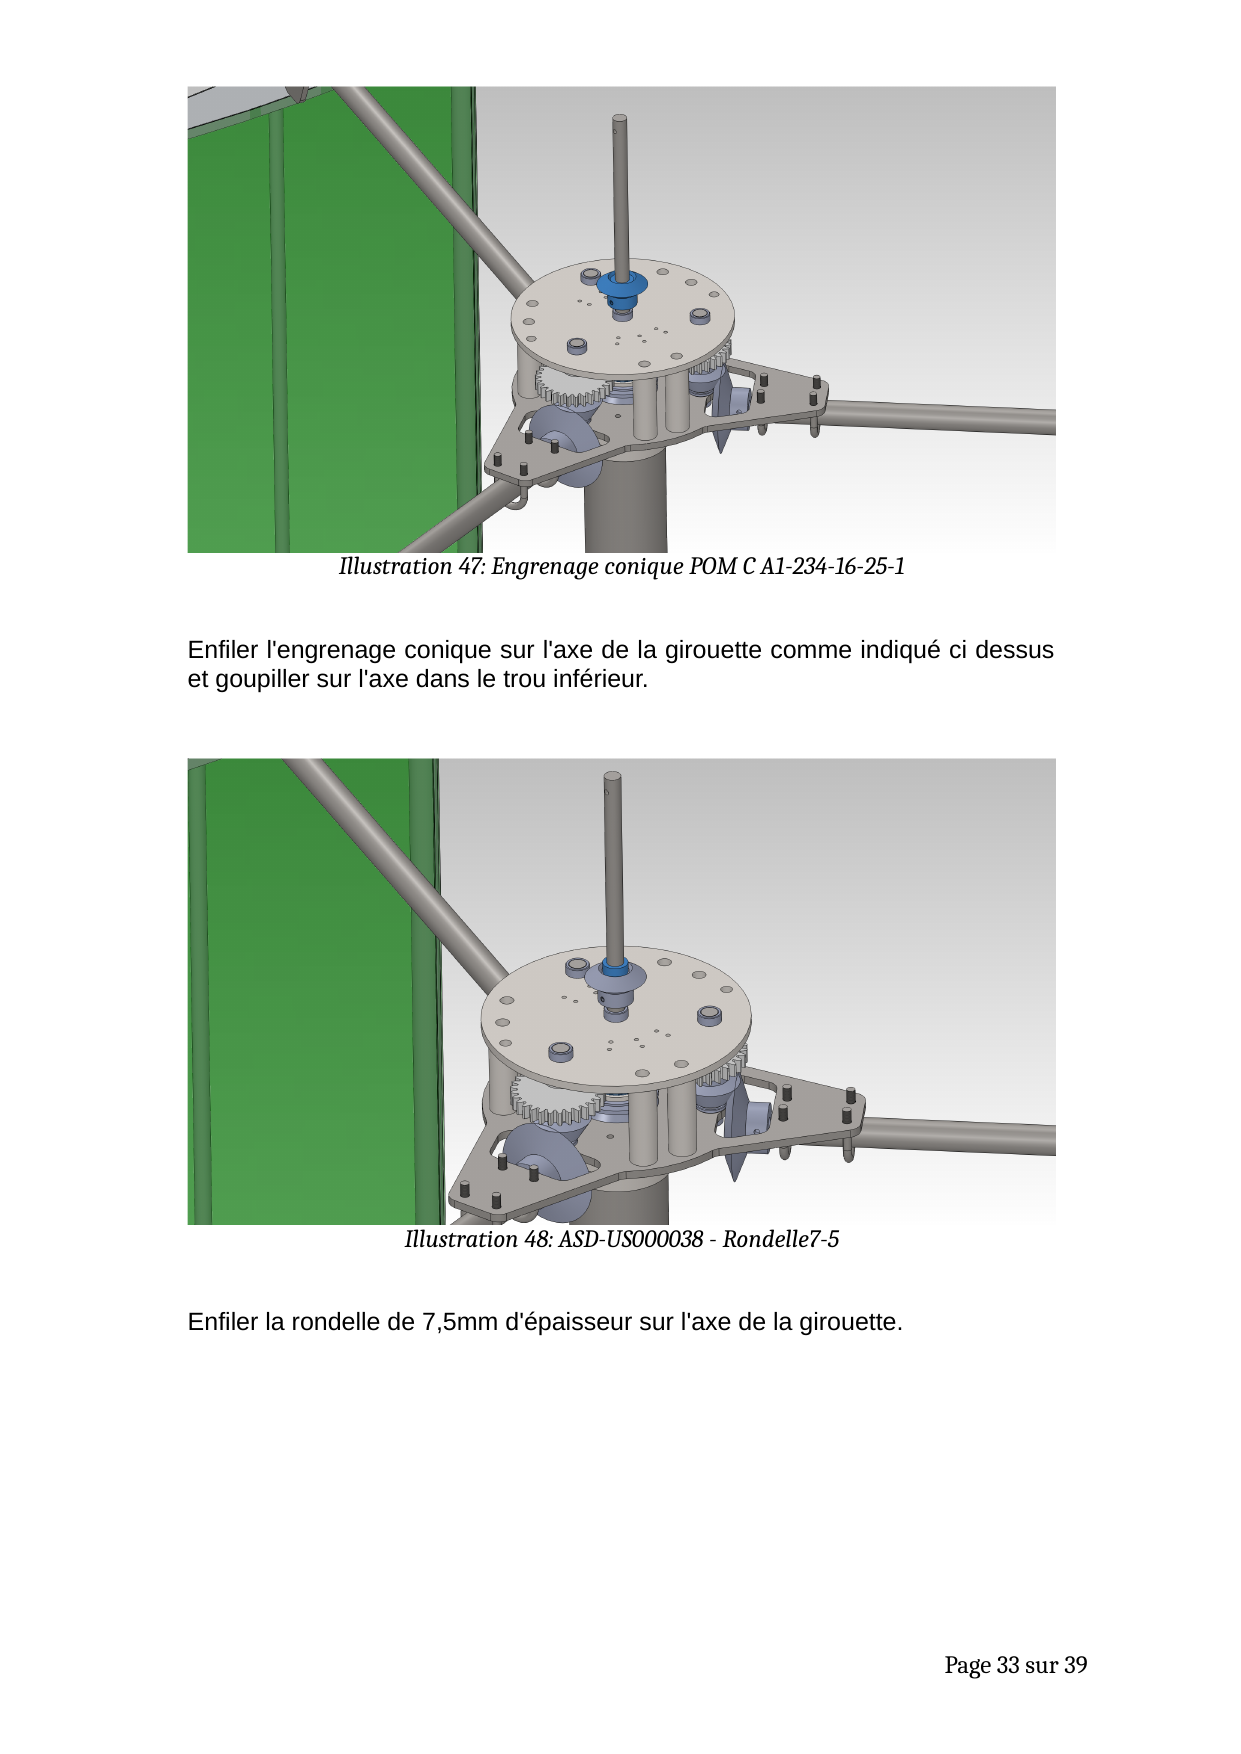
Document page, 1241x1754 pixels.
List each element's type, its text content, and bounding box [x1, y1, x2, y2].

text Illustration 47: Engrenage conique POM C A1-234-16-25-1 [187, 553, 1056, 581]
picture [187, 758, 1056, 1225]
text Enfiler la rondelle de 7,5mm d'épaisseur sur l'axe de la girouette. [187, 1307, 1056, 1336]
text Illustration 48: ASD-US000038 - Rondelle7-5 [187, 1225, 1056, 1253]
text Enfiler l'engrenage conique sur l'axe de la girouette comme indiqué ci dessus et goupiller sur l'axe dans le trou inférieur. [187, 635, 1056, 692]
picture [187, 86, 1056, 553]
